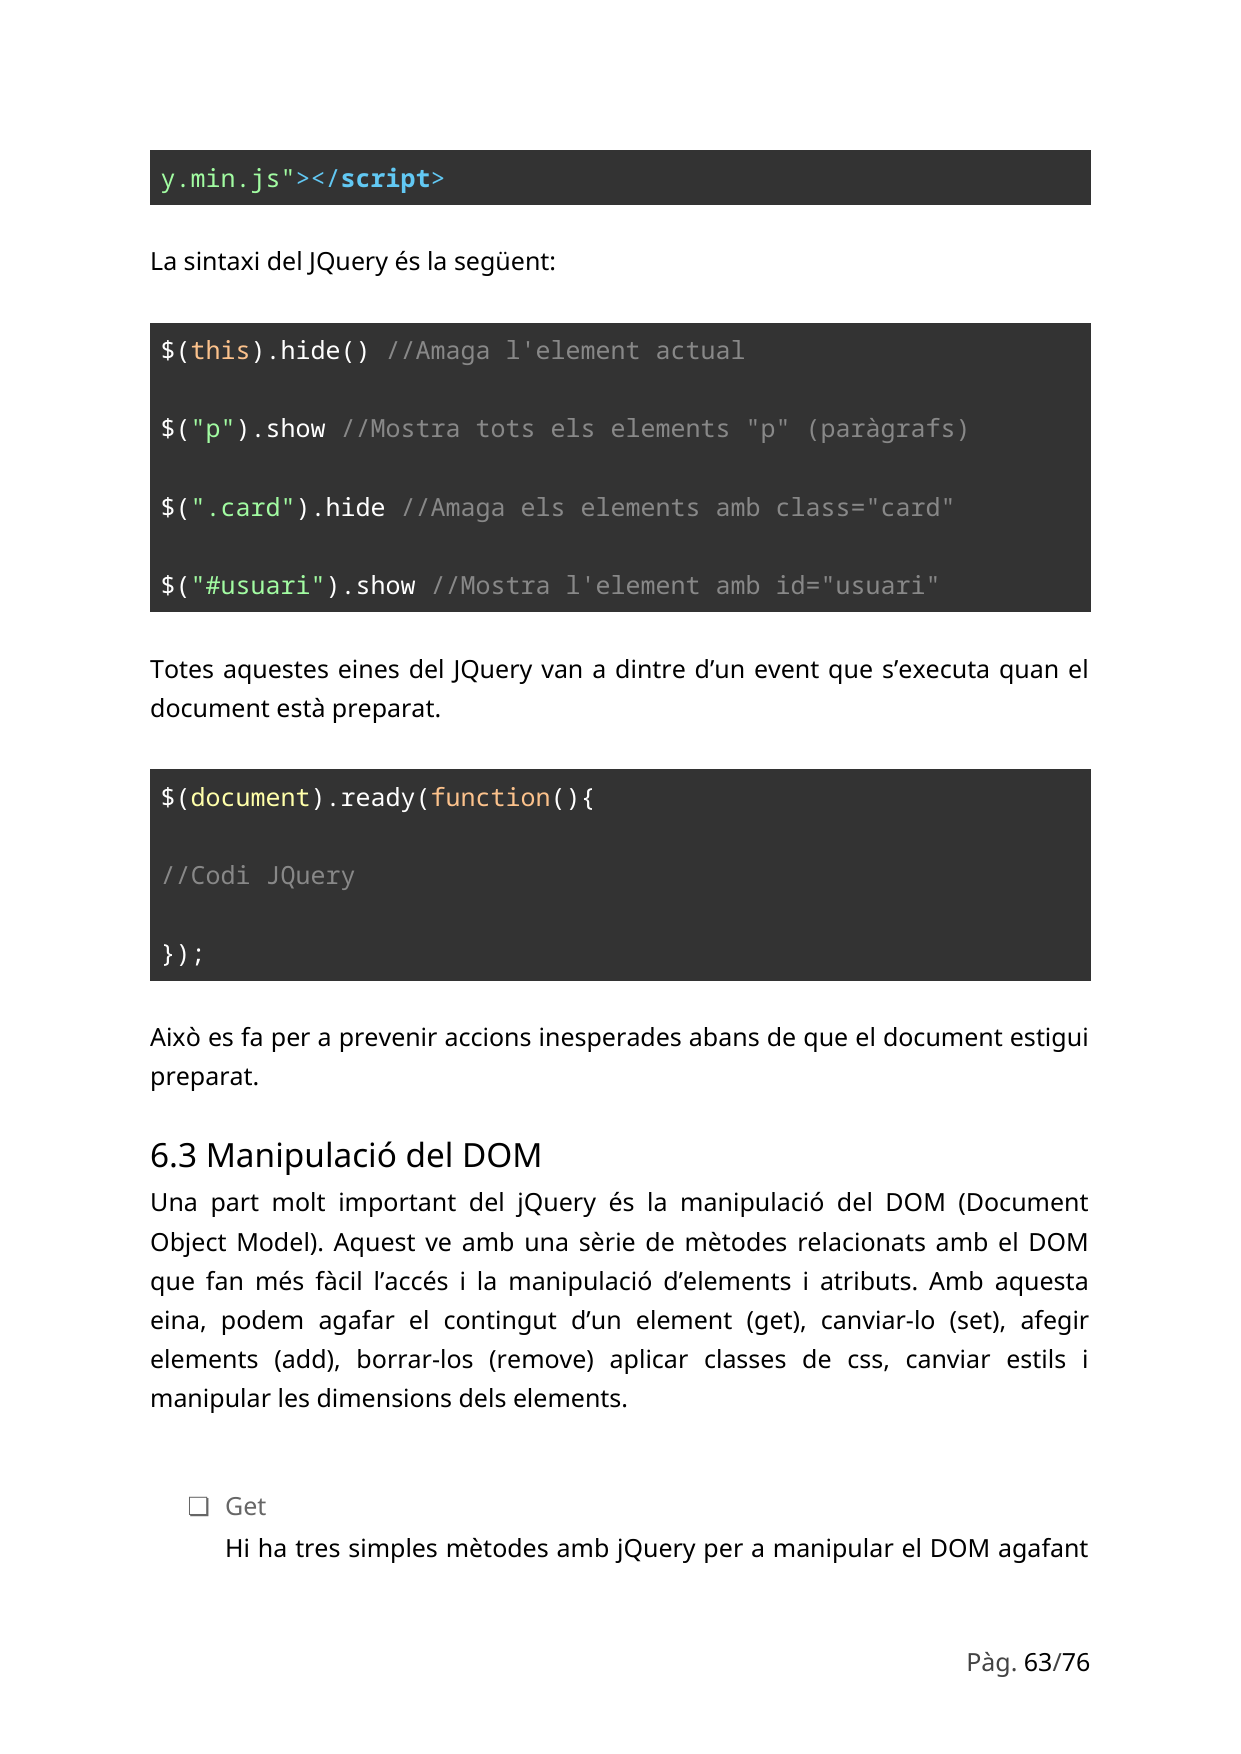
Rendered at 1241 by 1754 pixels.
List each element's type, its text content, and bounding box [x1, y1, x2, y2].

table_header $(document).ready(function(){ //Codi JQuery }); [150, 769, 1091, 981]
table_header y.min.js"></script> [150, 150, 1091, 205]
text Això es fa per a prevenir accions inesperades abans de que el document estigui preparat. [150, 1020, 1090, 1093]
table_header $(this).hide() //Amaga l'element actual $("p").show //Mostra tots els elements "p" (paràgrafs) $(".card").hide //Amaga els elements amb class="card" $("#usuari").show //Mostra l'element amb id="usuari" [150, 323, 1091, 612]
text Hi ha tres simples mètodes amb jQuery per a manipular el DOM agafant [225, 1531, 1090, 1565]
subtitle Get [187, 1488, 1090, 1522]
text Una part molt important del jQuery és la manipulació del DOM (Document Object Model). Aquest ve amb una sèrie de mètodes relacionats amb el DOM que fan més fàcil l’accés i la manipulació d’elements i atributs. Amb aquesta eina, podem agafar el contingut d’un element (get), canviar-lo (set), afegir elements (add), borrar-los (remove) aplicar classes de css, canviar estils i manipular les dimensions dels elements. [150, 1185, 1090, 1415]
text Totes aquestes eines del JQuery van a dintre d’un event que s’executa quan el document està preparat. [150, 651, 1090, 725]
subtitle 6.3 Manipulació del DOM [150, 1131, 1090, 1177]
text La sintaxi del JQuery és la següent: [150, 244, 1090, 278]
